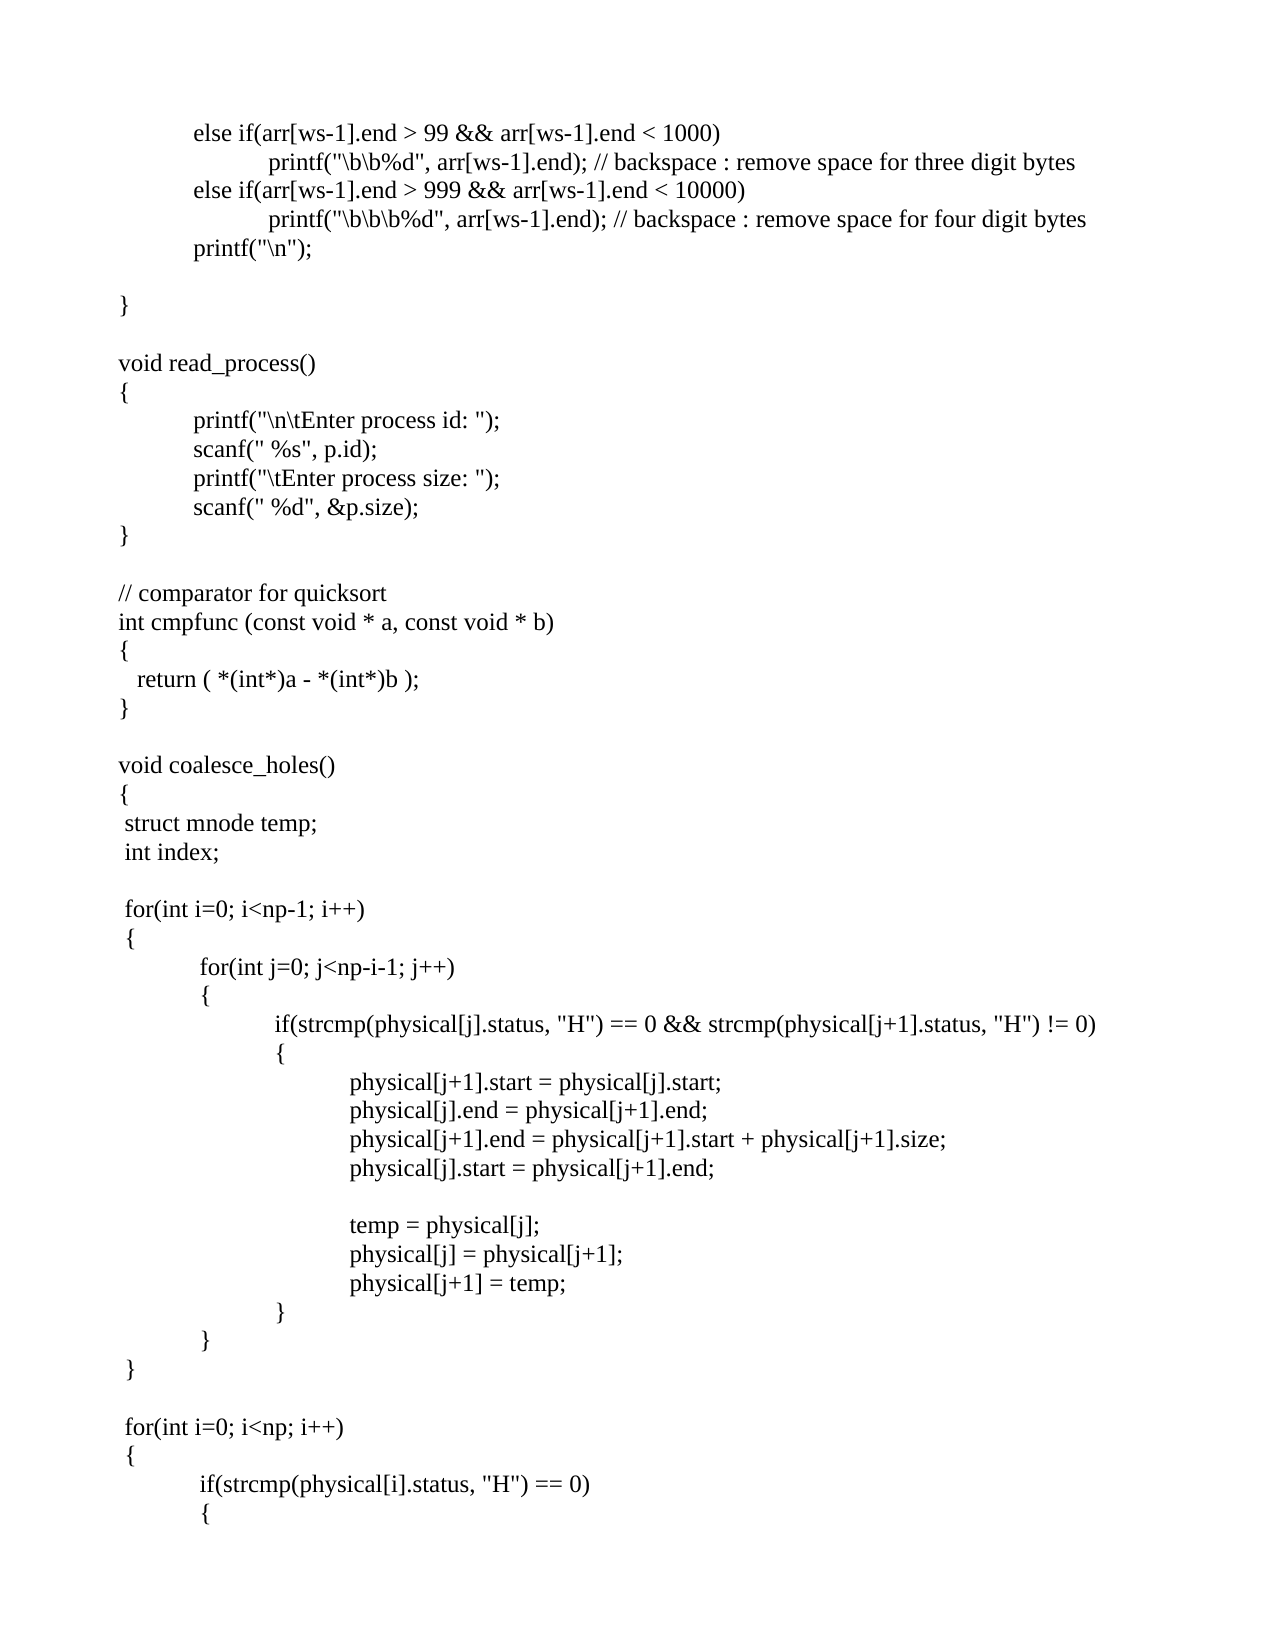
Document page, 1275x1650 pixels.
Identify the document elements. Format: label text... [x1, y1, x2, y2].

text { [118, 636, 1157, 664]
text { [118, 377, 1157, 406]
text physical[j+1].start = physical[j].start; [118, 1067, 1157, 1096]
text void coalesce_holes() [118, 751, 1157, 779]
text } [118, 521, 1157, 549]
text temp = physical[j]; [118, 1211, 1157, 1239]
text for(int j=0; j<np-i-1; j++) [118, 952, 1157, 981]
text physical[j].start = physical[j+1].end; [118, 1153, 1157, 1182]
text int cmpfunc (const void * a, const void * b) [118, 607, 1157, 636]
text scanf(" %d", &p.size); [118, 492, 1157, 521]
text } [118, 1326, 1157, 1354]
text } [118, 291, 1157, 319]
text for(int i=0; i<np; i++) [118, 1412, 1157, 1441]
text scanf(" %s", p.id); [118, 434, 1157, 463]
text printf("\b\b%d", arr[ws-1].end); // backspace : remove space for three digit bytes [118, 147, 1157, 176]
text printf("\tEnter process size: "); [118, 463, 1157, 492]
text if(strcmp(physical[j].status, "H") == 0 && strcmp(physical[j+1].status, "H") != 0) [118, 1009, 1157, 1038]
text { [118, 779, 1157, 808]
text { [118, 1441, 1157, 1469]
text } [118, 1354, 1157, 1383]
text physical[j+1].end = physical[j+1].start + physical[j+1].size; [118, 1124, 1157, 1153]
text int index; [118, 837, 1157, 866]
text { [118, 1498, 1157, 1527]
text physical[j] = physical[j+1]; [118, 1239, 1157, 1268]
text return ( *(int*)a - *(int*)b ); [118, 664, 1157, 693]
text physical[j].end = physical[j+1].end; [118, 1096, 1157, 1124]
text printf("\n"); [118, 233, 1157, 262]
text { [118, 1038, 1157, 1067]
text // comparator for quicksort [118, 578, 1157, 607]
text } [118, 1297, 1157, 1326]
text else if(arr[ws-1].end > 99 && arr[ws-1].end < 1000) [118, 118, 1157, 147]
text { [118, 981, 1157, 1009]
text physical[j+1] = temp; [118, 1268, 1157, 1297]
text else if(arr[ws-1].end > 999 && arr[ws-1].end < 10000) [118, 176, 1157, 204]
text void read_process() [118, 348, 1157, 377]
text struct mnode temp; [118, 808, 1157, 837]
text if(strcmp(physical[i].status, "H") == 0) [118, 1469, 1157, 1498]
text printf("\n\tEnter process id: "); [118, 406, 1157, 434]
text printf("\b\b\b%d", arr[ws-1].end); // backspace : remove space for four digit bytes [118, 204, 1157, 233]
text for(int i=0; i<np-1; i++) [118, 894, 1157, 923]
text { [118, 923, 1157, 952]
text } [118, 693, 1157, 722]
